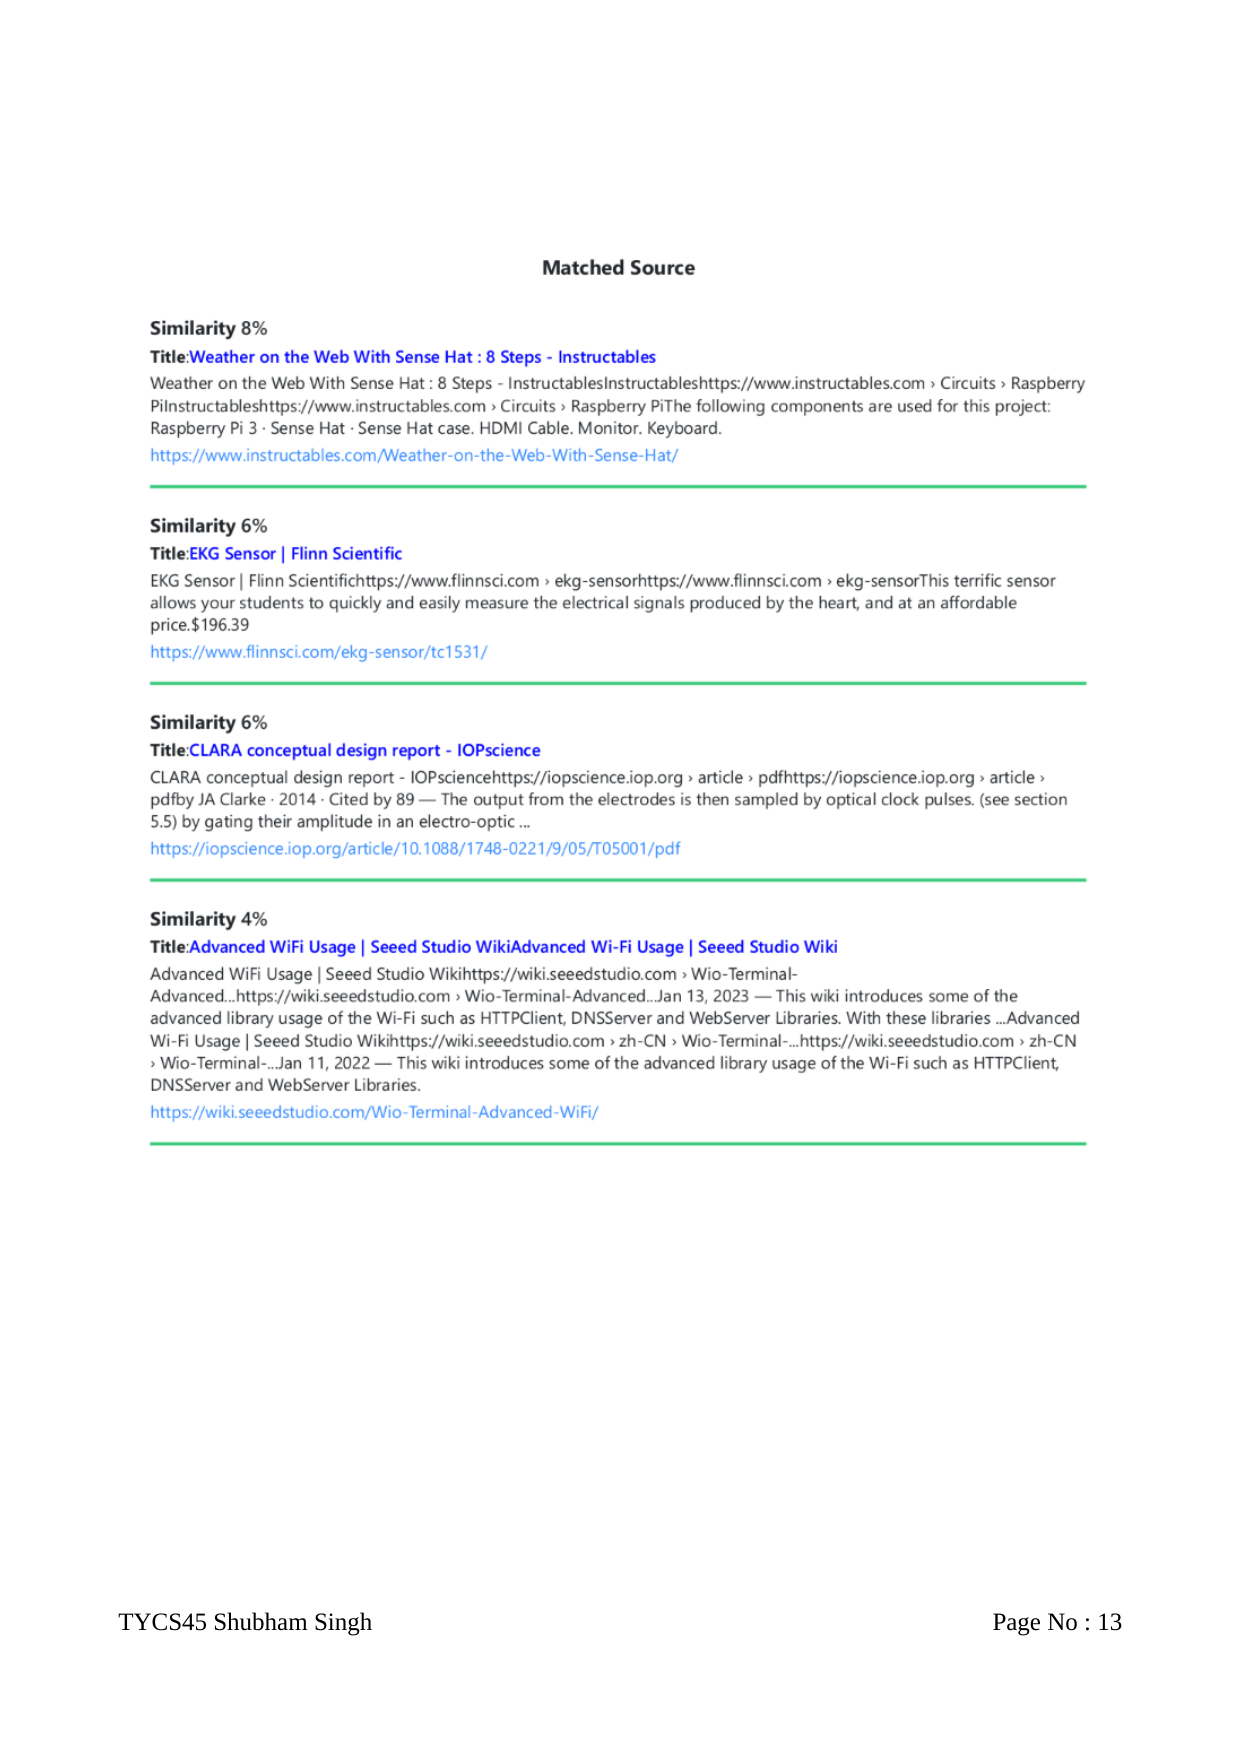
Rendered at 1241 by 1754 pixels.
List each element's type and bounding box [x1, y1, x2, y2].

picture [118, 233, 1123, 1162]
